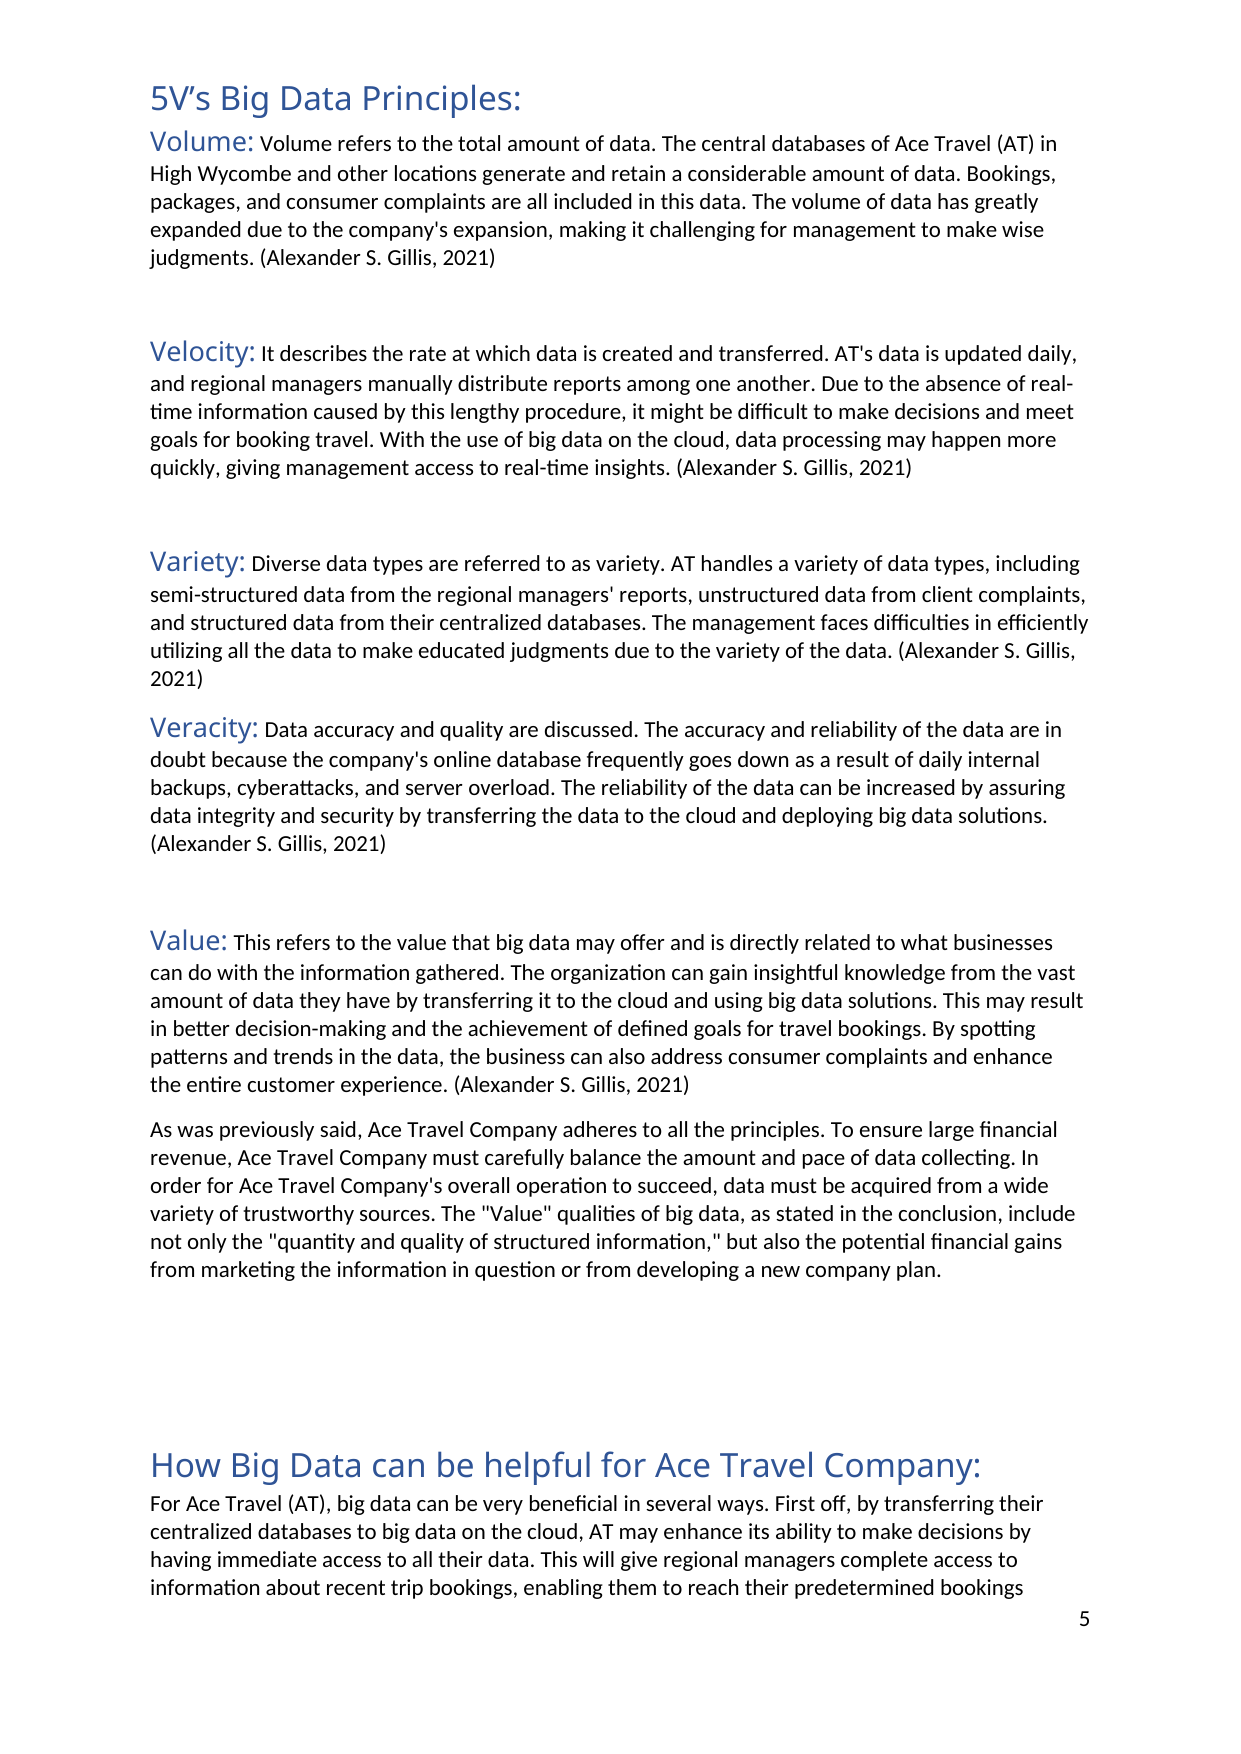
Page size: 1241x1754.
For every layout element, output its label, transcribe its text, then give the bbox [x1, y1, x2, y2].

text Velocity: It describes the rate at which data is created and transferred. AT's data is updated daily, and regional managers manually distribute reports among one another. Due to the absence of real-time information caused by this lengthy procedure, it might be difficult to make decisions and meet goals for booking travel. With the use of big data on the cloud, data processing may happen more quickly, giving management access to real-time insights. (Alexander S. Gillis, 2021) [150, 332, 1090, 481]
text Volume: Volume refers to the total amount of data. The central databases of Ace Travel (AT) in High Wycombe and other locations generate and retain a considerable amount of data. Bookings, packages, and consumer complaints are all included in this data. The volume of data has greatly expanded due to the company's expansion, making it challenging for management to make wise judgments. (Alexander S. Gillis, 2021) [150, 122, 1090, 271]
subtitle How Big Data can be helpful for Ace Travel Company: [150, 1442, 1090, 1487]
text As was previously said, Ace Travel Company adheres to all the principles. To ensure large financial revenue, Ace Travel Company must carefully balance the amount and pace of data collecting. In order for Ace Travel Company's overall operation to succeed, data must be acquired from a wide variety of trustworthy sources. The "Value" qualities of big data, as stated in the conclusion, include not only the "quantity and quality of structured information," but also the potential financial gains from marketing the information in question or from developing a new company plan. [150, 1115, 1090, 1283]
text Variety: Diverse data types are referred to as variety. AT handles a variety of data types, including semi-structured data from the regional managers' reports, unstructured data from client complaints, and structured data from their centralized databases. The management faces difficulties in efficiently utilizing all the data to make educated judgments due to the variety of the data. (Alexander S. Gillis, 2021) [150, 543, 1090, 692]
subtitle 5V’s Big Data Principles: [150, 75, 1090, 120]
text Veracity: Data accuracy and quality are discussed. The accuracy and reliability of the data are in doubt because the company's online database frequently goes down as a result of daily internal backups, cyberattacks, and server overload. The reliability of the data can be increased by assuring data integrity and security by transferring the data to the cloud and deploying big data solutions. (Alexander S. Gillis, 2021) [150, 708, 1090, 857]
text For Ace Travel (AT), big data can be very beneficial in several ways. First off, by transferring their centralized databases to big data on the cloud, AT may enhance its ability to make decisions by having immediate access to all their data. This will give regional managers complete access to information about recent trip bookings, enabling them to reach their predetermined bookings [150, 1489, 1090, 1601]
text Value: This refers to the value that big data may offer and is directly related to what businesses can do with the information gathered. The organization can gain insightful knowledge from the vast amount of data they have by transferring it to the cloud and using big data solutions. This may result in better decision-making and the achievement of defined goals for travel bookings. By spotting patterns and trends in the data, the business can also address consumer complaints and enhance the entire customer experience. (Alexander S. Gillis, 2021) [150, 921, 1090, 1098]
